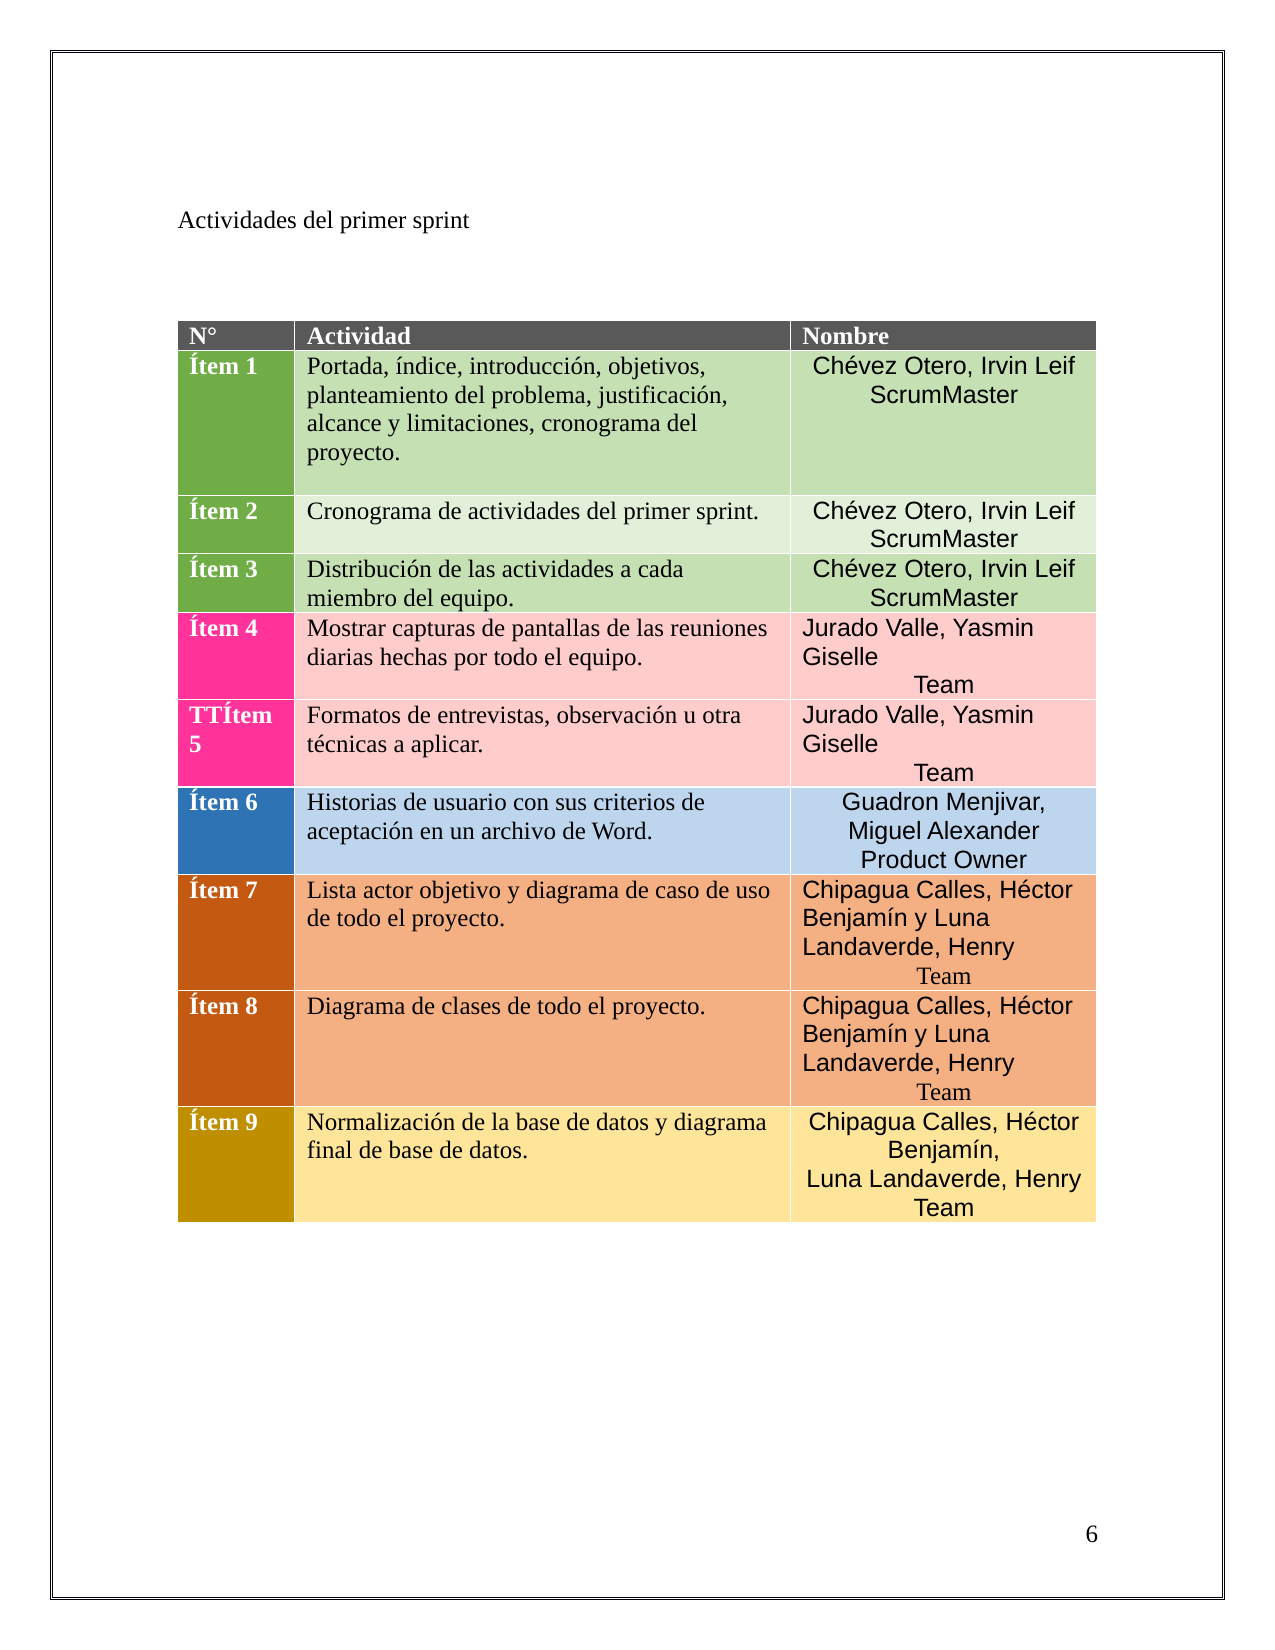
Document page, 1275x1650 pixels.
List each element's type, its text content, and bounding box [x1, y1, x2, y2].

table_cell Chipagua Calles, Héctor Benjamín y Luna Landaverde, Henry Team [791, 991, 1096, 1106]
table_cell Cronograma de actividades del primer sprint. [295, 496, 790, 553]
table_cell TTÍtem 5 [178, 700, 294, 786]
table_cell Mostrar capturas de pantallas de las reuniones diarias hechas por todo el equipo. [295, 613, 790, 699]
table_cell Ítem 2 [178, 496, 294, 553]
table_cell Diagrama de clases de todo el proyecto. [295, 991, 790, 1106]
table_cell Formatos de entrevistas, observación u otra técnicas a aplicar. [295, 700, 790, 786]
table_cell Ítem 7 [178, 875, 294, 990]
table_header Nombre [791, 321, 1096, 350]
table_cell Historias de usuario con sus criterios de aceptación en un archivo de Word. [295, 788, 790, 874]
table_cell Portada, índice, introducción, objetivos, planteamiento del problema, justificación, alcance y limitaciones, cronograma del proyecto. [295, 351, 790, 495]
table_cell Ítem 1 [178, 351, 294, 495]
table_cell Chévez Otero, Irvin Leif ScrumMaster [791, 554, 1096, 612]
table_cell Chipagua Calles, Héctor Benjamín y Luna Landaverde, Henry Team [791, 875, 1096, 990]
table_cell Lista actor objetivo y diagrama de caso de uso de todo el proyecto. [295, 875, 790, 990]
table_cell Chévez Otero, Irvin Leif ScrumMaster [791, 496, 1096, 553]
table_cell Ítem 9 [178, 1107, 294, 1222]
table_cell Ítem 8 [178, 991, 294, 1106]
table_cell Normalización de la base de datos y diagrama final de base de datos. [295, 1107, 790, 1222]
table_cell Ítem 4 [178, 613, 294, 699]
table_cell Jurado Valle, Yasmin Giselle Team [791, 700, 1096, 786]
table_cell Distribución de las actividades a cada miembro del equipo. [295, 554, 790, 612]
table_cell Chipagua Calles, Héctor Benjamín, Luna Landaverde, Henry Team [791, 1107, 1096, 1222]
table_cell Guadron Menjivar, Miguel Alexander Product Owner [791, 788, 1096, 874]
table_cell Chévez Otero, Irvin Leif ScrumMaster [791, 351, 1096, 495]
table_cell Ítem 3 [178, 554, 294, 612]
table_header N° [178, 321, 294, 350]
table_cell Ítem 6 [178, 788, 294, 874]
text Actividades del primer sprint [177, 205, 1098, 234]
table_header Actividad [295, 321, 790, 350]
table_cell Jurado Valle, Yasmin Giselle Team [791, 613, 1096, 699]
